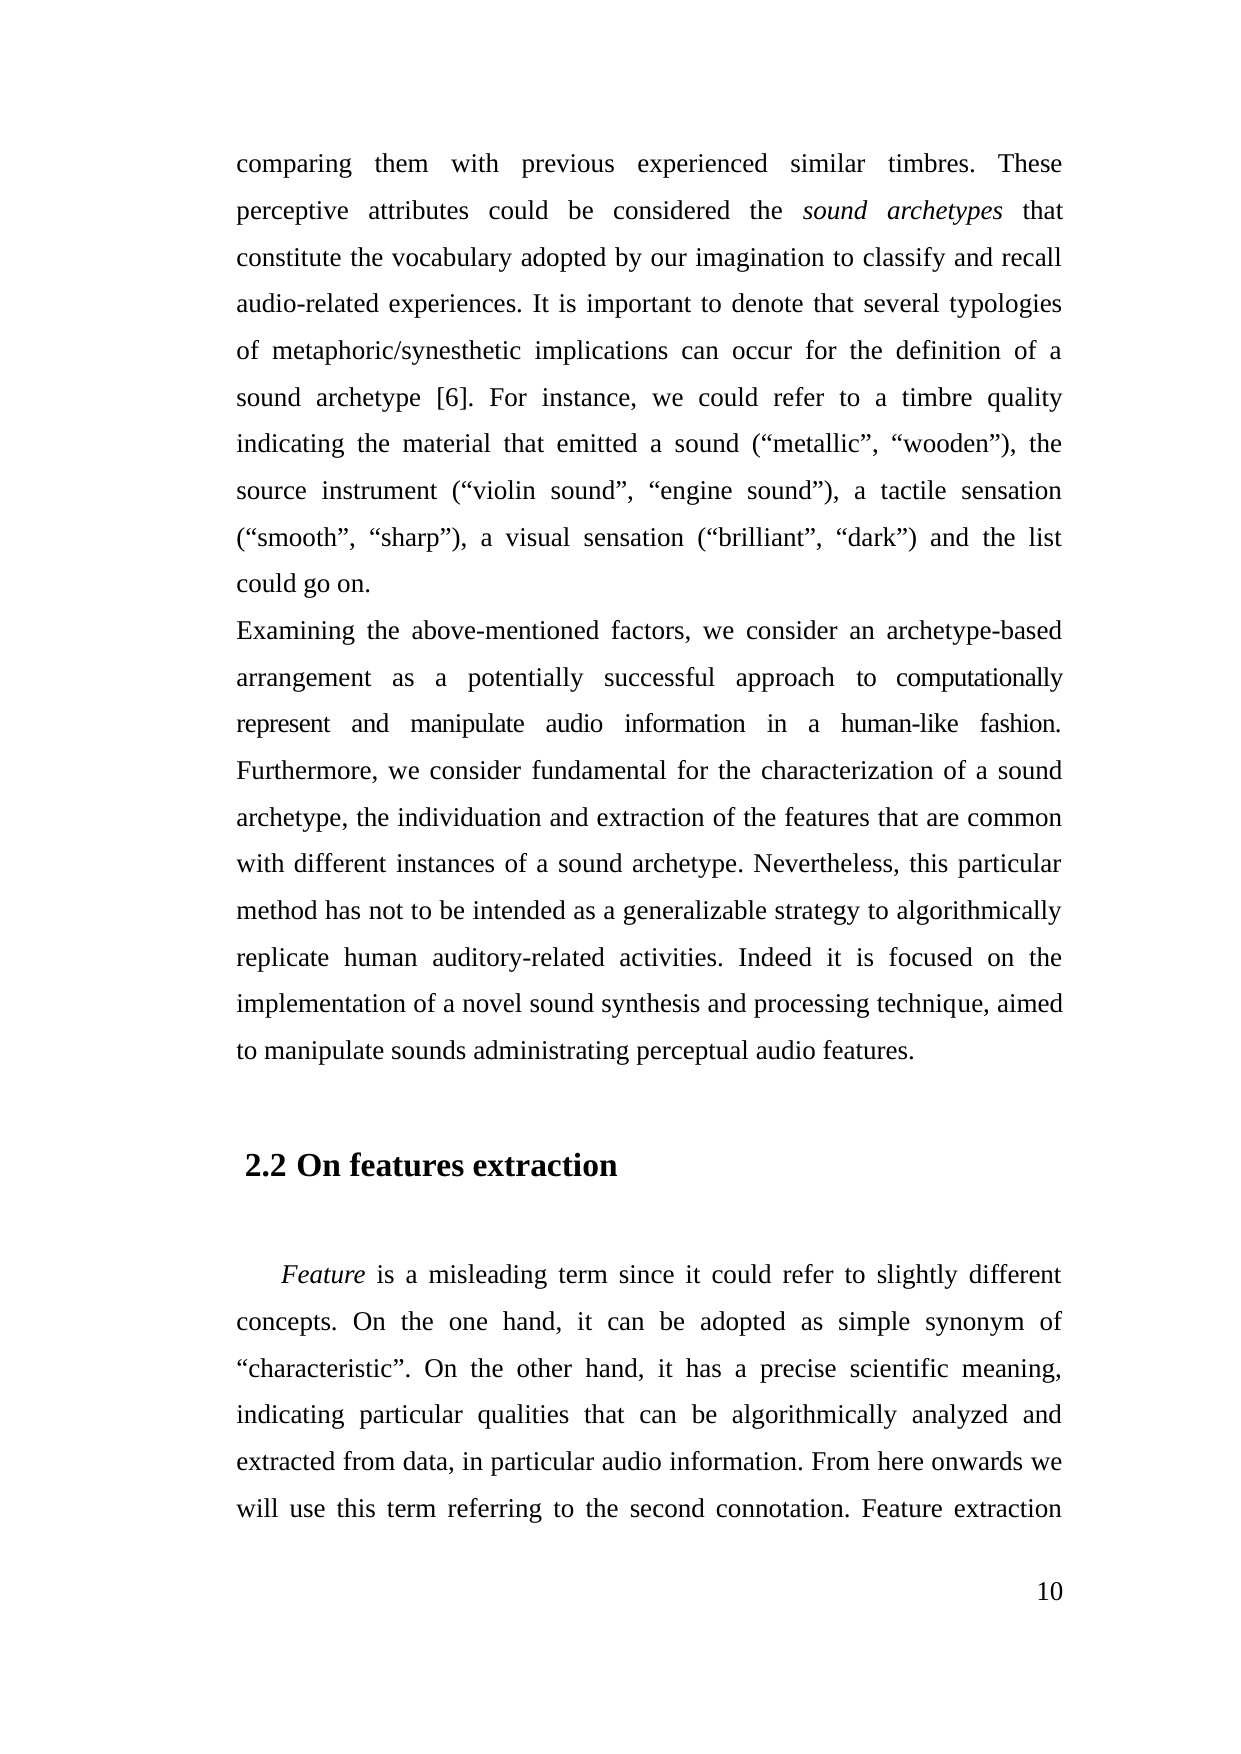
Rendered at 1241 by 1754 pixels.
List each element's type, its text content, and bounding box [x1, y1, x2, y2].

text Feature is a misleading term since it could refer to slightly different concepts. On the one hand, it can be adopted as simple synonym of “characteristic”. On the other hand, it has a precise scientific meaning, indicating particular qualities that can be algorithmically analyzed and extracted from data, in particular audio information. From here onwards we will use this term referring to the second connotation. Feature extraction [236, 1258, 1063, 1523]
subtitle On features extraction [236, 1145, 1063, 1183]
text comparing them with previous experienced similar timbres. These perceptive attributes could be considered the sound archetypes that constitute the vocabulary adopted by our imagination to classify and recall audio-related experiences. It is important to denote that several typologies of metaphoric/synesthetic implications can occur for the definition of a sound archetype [6]. For instance, we could refer to a timbre quality indicating the material that emitted a sound (“metallic”, “wooden”), the source instrument (“violin sound”, “engine sound”), a tactile sensation (“smooth”, “sharp”), a visual sensation (“brilliant”, “dark”) and the list could go on. [236, 148, 1063, 599]
text Examining the above-mentioned factors, we consider an archetype-based arrangement as a potentially successful approach to computationally represent and manipulate audio information in a human-like fashion. Furthermore, we consider fundamental for the characterization of a sound archetype, the individuation and extraction of the features that are common with different instances of a sound archetype. Nevertheless, this particular method has not to be intended as a generalizable strategy to algorithmically replicate human auditory-related activities. Indeed it is focused on the implementation of a novel sound synthesis and processing technique, aimed to manipulate sounds administrating perceptual audio features. [236, 614, 1063, 1065]
